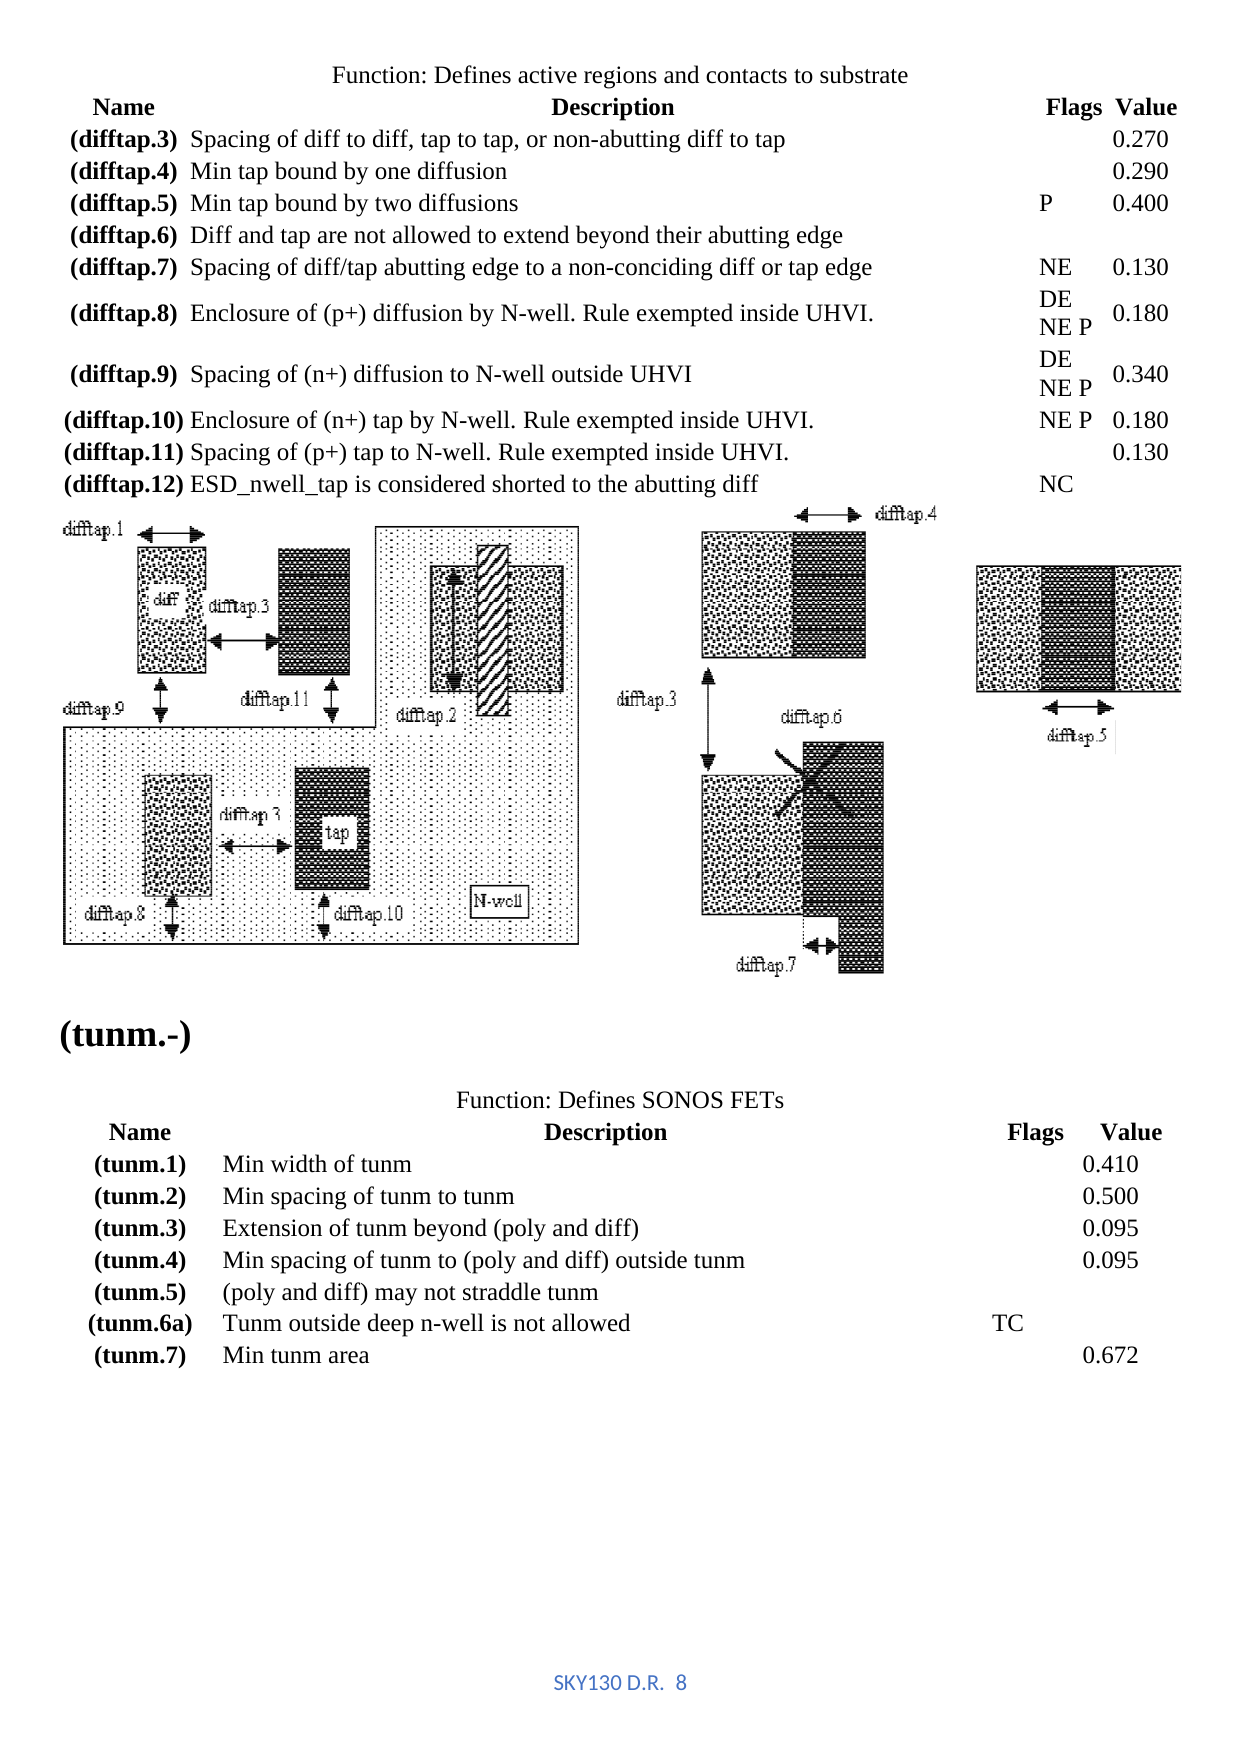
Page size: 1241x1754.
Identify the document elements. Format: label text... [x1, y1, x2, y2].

table_cell Flags [1038, 91, 1111, 123]
table_cell NC [1038, 467, 1111, 499]
table_cell [990, 1211, 1081, 1243]
table_cell Min tunm area [221, 1339, 990, 1371]
table_cell 0.672 [1081, 1339, 1181, 1371]
table_cell (tunm.5) [59, 1275, 221, 1307]
table_cell 0.270 [1111, 123, 1181, 155]
table_cell (tunm.4) [59, 1243, 221, 1275]
table_cell (difftap.5) [59, 187, 188, 218]
table_cell (difftap.11) [59, 435, 188, 467]
table_cell Enclosure of (n+) tap by N-well. Rule exempted inside UHVI. [189, 404, 1037, 435]
table_cell (difftap.8) [59, 282, 188, 343]
table_cell ESD_nwell_tap is considered shorted to the abutting diff [189, 467, 1037, 499]
table_cell (difftap.10) [59, 404, 188, 435]
table_cell [1038, 155, 1111, 187]
table_cell [990, 1339, 1081, 1371]
table_cell (tunm.6a) [59, 1307, 221, 1339]
table_cell Description [221, 1116, 990, 1148]
table_cell (difftap.6) [59, 219, 188, 250]
table_cell Extension of tunm beyond (poly and diff) [221, 1211, 990, 1243]
table_cell Description [189, 91, 1037, 123]
table_cell 0.180 [1111, 282, 1181, 343]
table_cell Min tap bound by one diffusion [189, 155, 1037, 187]
table_cell Name [59, 91, 188, 123]
table_cell Min spacing of tunm to (poly and diff) outside tunm [221, 1243, 990, 1275]
table_cell 0.130 [1111, 435, 1181, 467]
table_cell (tunm.2) [59, 1180, 221, 1211]
table_cell Value [1111, 91, 1181, 123]
subtitle (tunm.-) [59, 1012, 1181, 1055]
table_cell 0.410 [1081, 1148, 1181, 1179]
table_cell Spacing of diff to diff, tap to tap, or non-abutting diff to tap [189, 123, 1037, 155]
table_cell 0.400 [1111, 187, 1181, 218]
picture [59, 499, 1182, 983]
table_cell [990, 1243, 1081, 1275]
table_cell [1111, 219, 1181, 250]
table_cell DE NE P [1038, 343, 1111, 403]
table_cell Flags [990, 1116, 1081, 1148]
table_cell Min width of tunm [221, 1148, 990, 1179]
table_cell Min spacing of tunm to tunm [221, 1180, 990, 1211]
table_cell 0.130 [1111, 250, 1181, 282]
table_cell Min tap bound by two diffusions [189, 187, 1037, 218]
table_cell (difftap.12) [59, 467, 188, 499]
table_cell 0.500 [1081, 1180, 1181, 1211]
table_cell DE NE P [1038, 282, 1111, 343]
table_cell 0.095 [1081, 1243, 1181, 1275]
table_cell P [1038, 187, 1111, 218]
table_header Function: Defines SONOS FETs [59, 1084, 1181, 1116]
table_cell NE [1038, 250, 1111, 282]
table_cell 0.340 [1111, 343, 1181, 403]
table_cell (difftap.4) [59, 155, 188, 187]
table_cell 0.180 [1111, 404, 1181, 435]
table_header Function: Defines active regions and contacts to substrate [59, 59, 1181, 91]
table_cell [1038, 219, 1111, 250]
table_cell (difftap.9) [59, 343, 188, 403]
table_cell Value [1081, 1116, 1181, 1148]
table_cell Name [59, 1116, 221, 1148]
table_cell Enclosure of (p+) diffusion by N-well. Rule exempted inside UHVI. [189, 282, 1037, 343]
table_cell [1081, 1307, 1181, 1339]
table_cell [990, 1180, 1081, 1211]
table_cell Spacing of diff/tap abutting edge to a non-conciding diff or tap edge [189, 250, 1037, 282]
table_cell (tunm.7) [59, 1339, 221, 1371]
table_cell [990, 1148, 1081, 1179]
table_cell TC [990, 1307, 1081, 1339]
table_cell [990, 1275, 1081, 1307]
table_cell [1038, 123, 1111, 155]
table_cell (tunm.1) [59, 1148, 221, 1179]
table_cell Tunm outside deep n-well is not allowed [221, 1307, 990, 1339]
table_cell 0.290 [1111, 155, 1181, 187]
table_cell [1038, 435, 1111, 467]
table_cell (tunm.3) [59, 1211, 221, 1243]
table_cell (difftap.7) [59, 250, 188, 282]
table_cell (difftap.3) [59, 123, 188, 155]
table_cell Diff and tap are not allowed to extend beyond their abutting edge [189, 219, 1037, 250]
table_cell [1111, 467, 1181, 499]
table_cell NE P [1038, 404, 1111, 435]
table_cell 0.095 [1081, 1211, 1181, 1243]
table_cell Spacing of (p+) tap to N-well. Rule exempted inside UHVI. [189, 435, 1037, 467]
table_cell (poly and diff) may not straddle tunm [221, 1275, 990, 1307]
table_cell Spacing of (n+) diffusion to N-well outside UHVI [189, 343, 1037, 403]
table_cell [1081, 1275, 1181, 1307]
